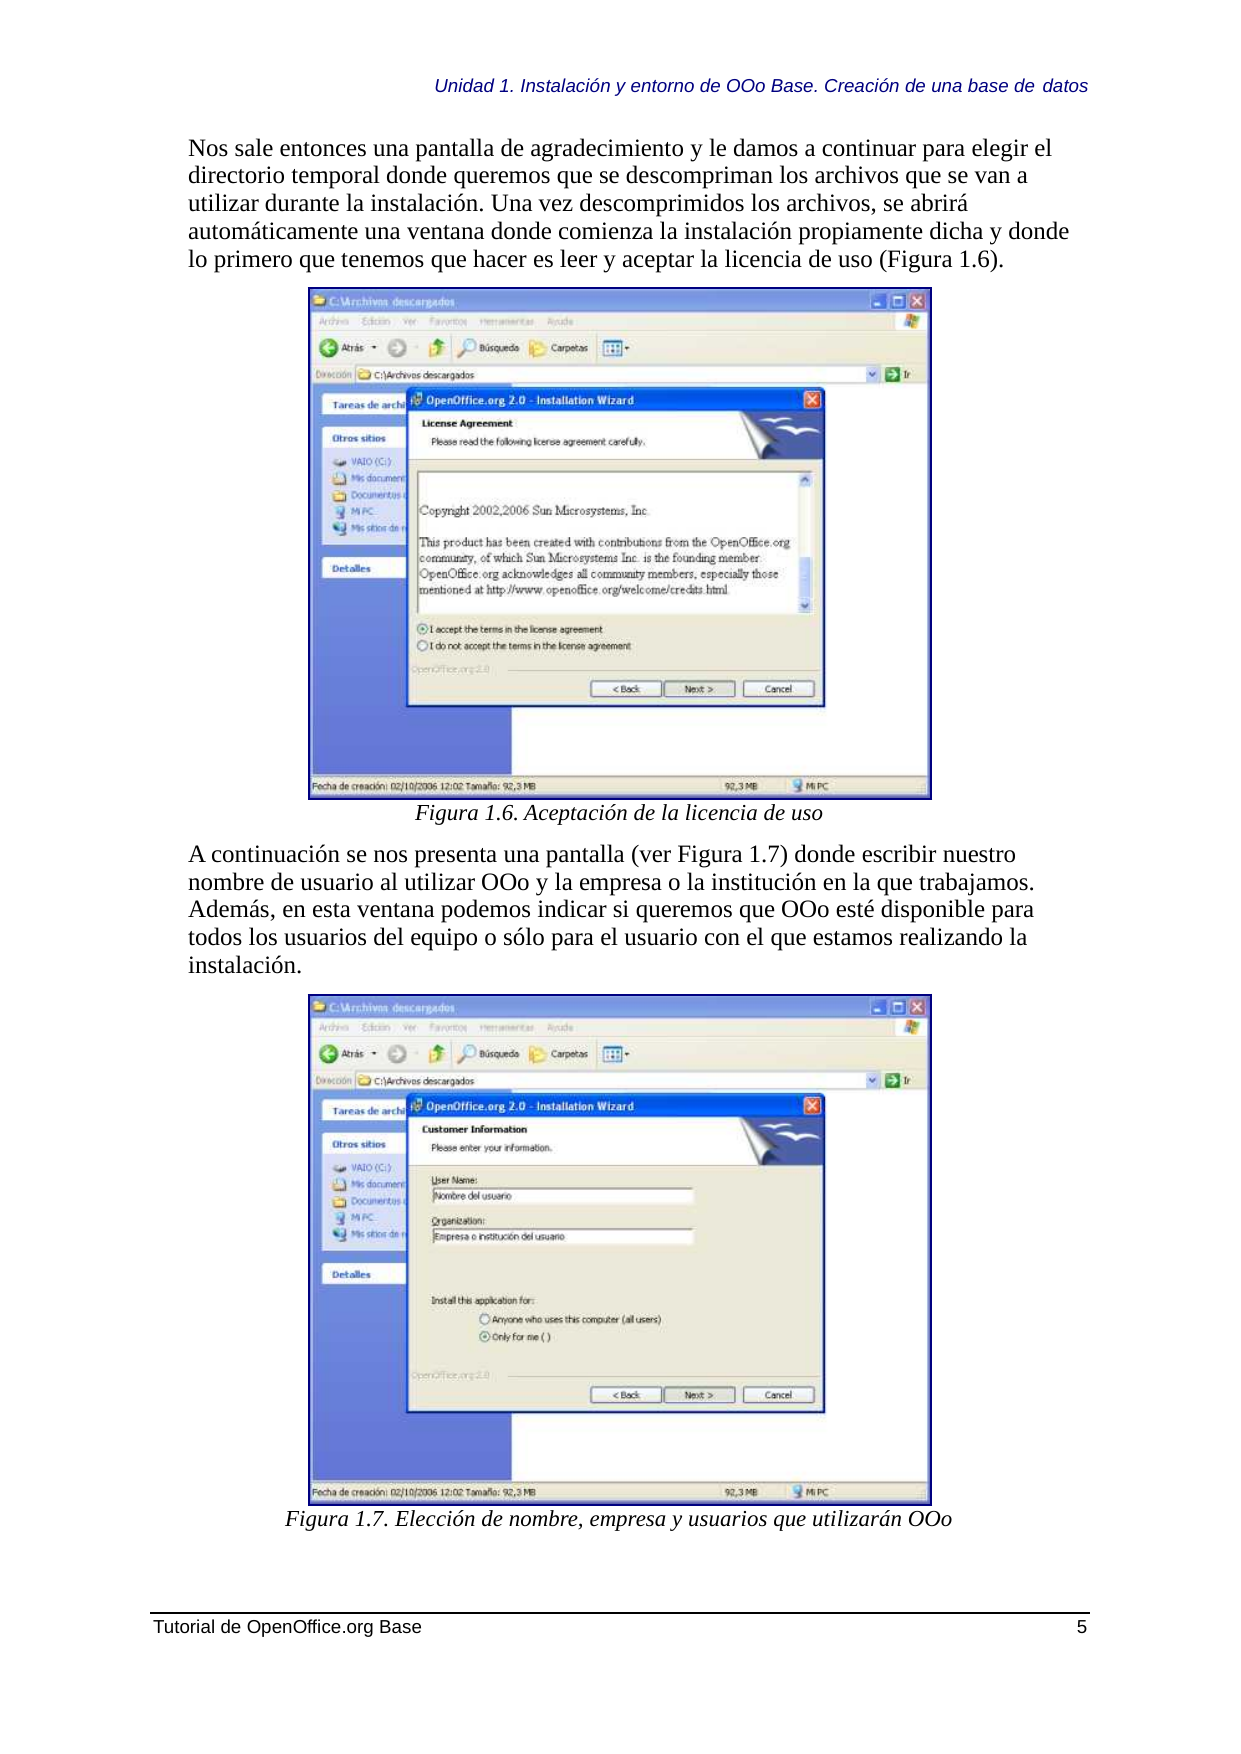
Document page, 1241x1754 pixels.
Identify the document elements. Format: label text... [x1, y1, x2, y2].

text Figura 1.6. Aceptación de la licencia de uso [150, 287, 1090, 825]
picture [310, 289, 930, 798]
text Nos sale entonces una pantalla de agradecimiento y le damos a continuar para elegir el directorio temporal donde queremos que se descompriman los archivos que se van a utilizar durante la instalación. Una vez descomprimidos los archivos, se abrirá automáticamente una ventana donde comienza la instalación propiamente dicha y donde lo primero que tenemos que hacer es leer y aceptar la licencia de uso (Figura 1.6). [188, 134, 1090, 272]
text Figura 1.7. Elección de nombre, empresa y usuarios que utilizarán OOo [150, 993, 1090, 1532]
picture [310, 996, 930, 1504]
text A continuación se nos presenta una pantalla (ver Figura 1.7) donde escribir nuestro nombre de usuario al utilizar OOo y la empresa o la institución en la que trabajamos. Además, en esta ventana podemos indicar si queremos que OOo esté disponible para todos los usuarios del equipo o sólo para el usuario con el que estamos realizando la instalación. [188, 840, 1090, 979]
